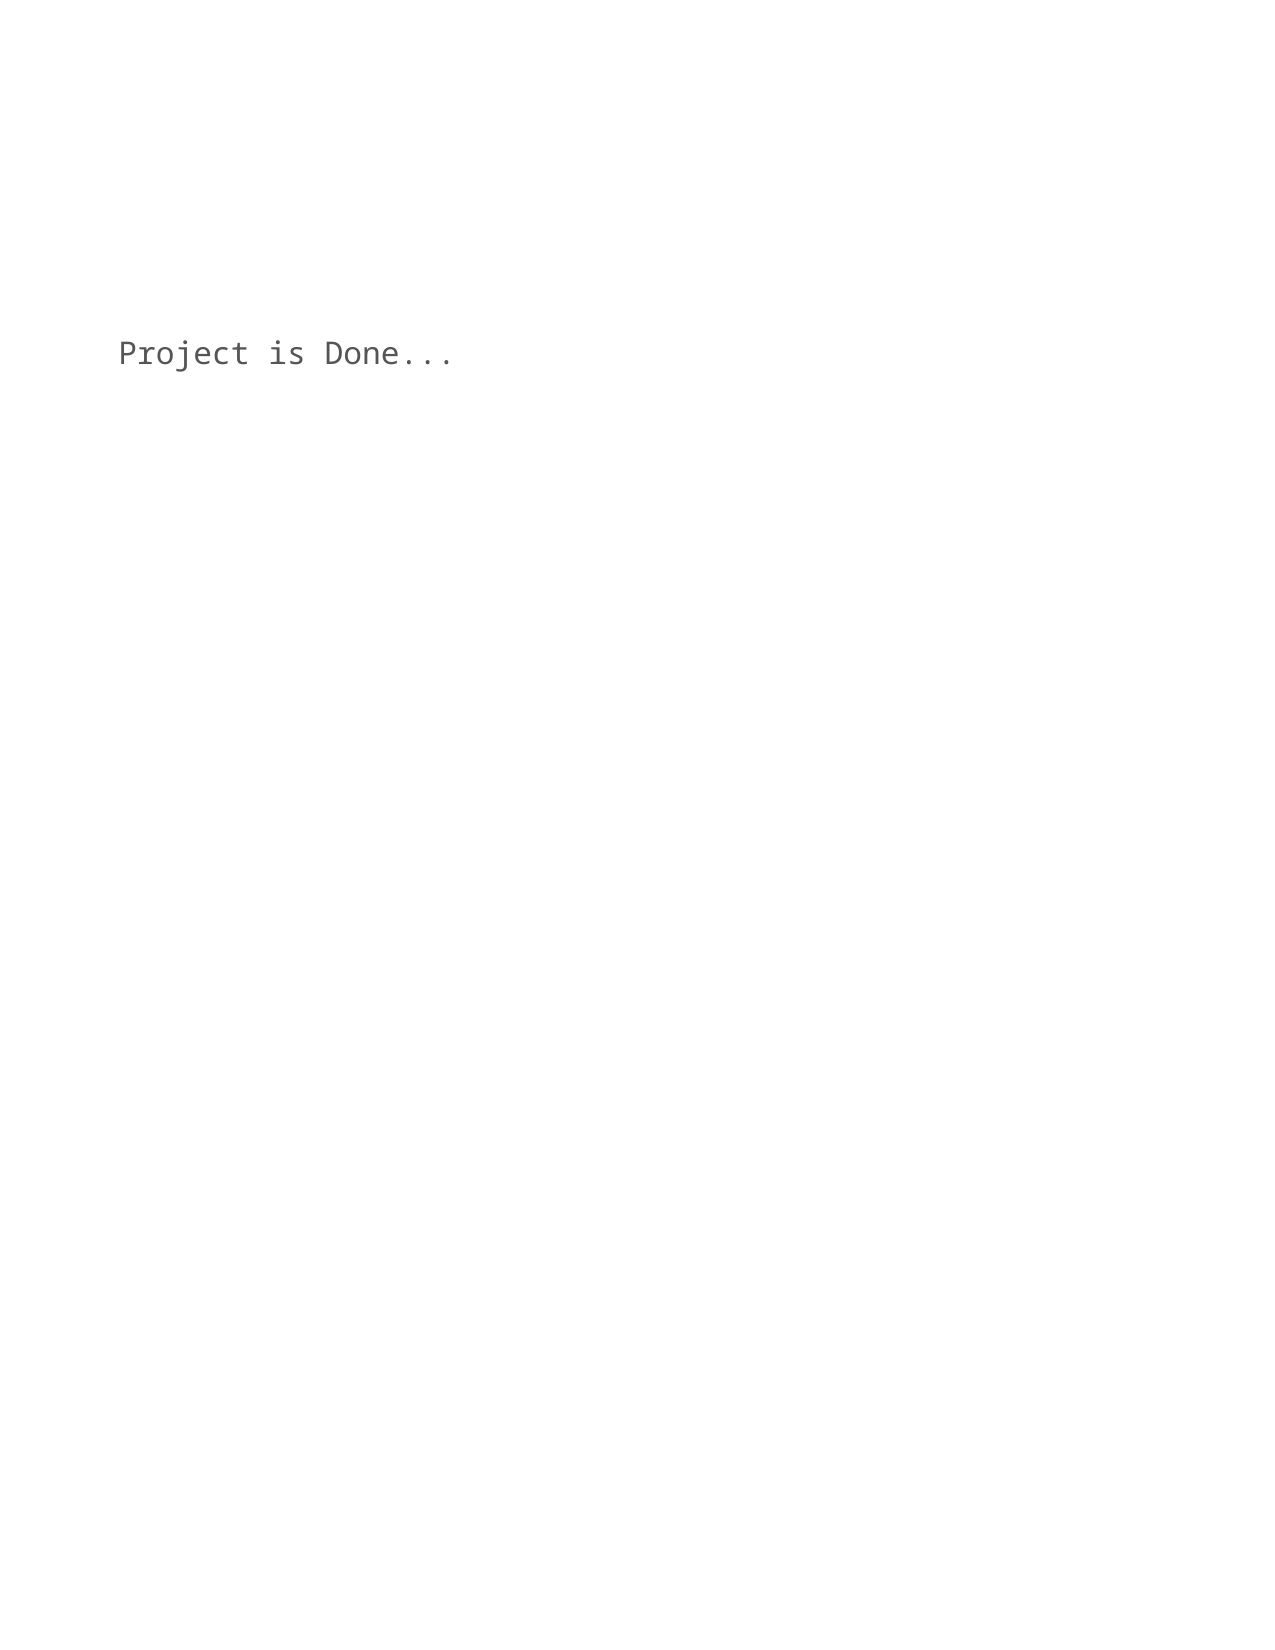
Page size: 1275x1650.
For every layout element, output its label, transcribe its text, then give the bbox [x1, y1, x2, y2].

text Project is Done... [118, 331, 1157, 374]
